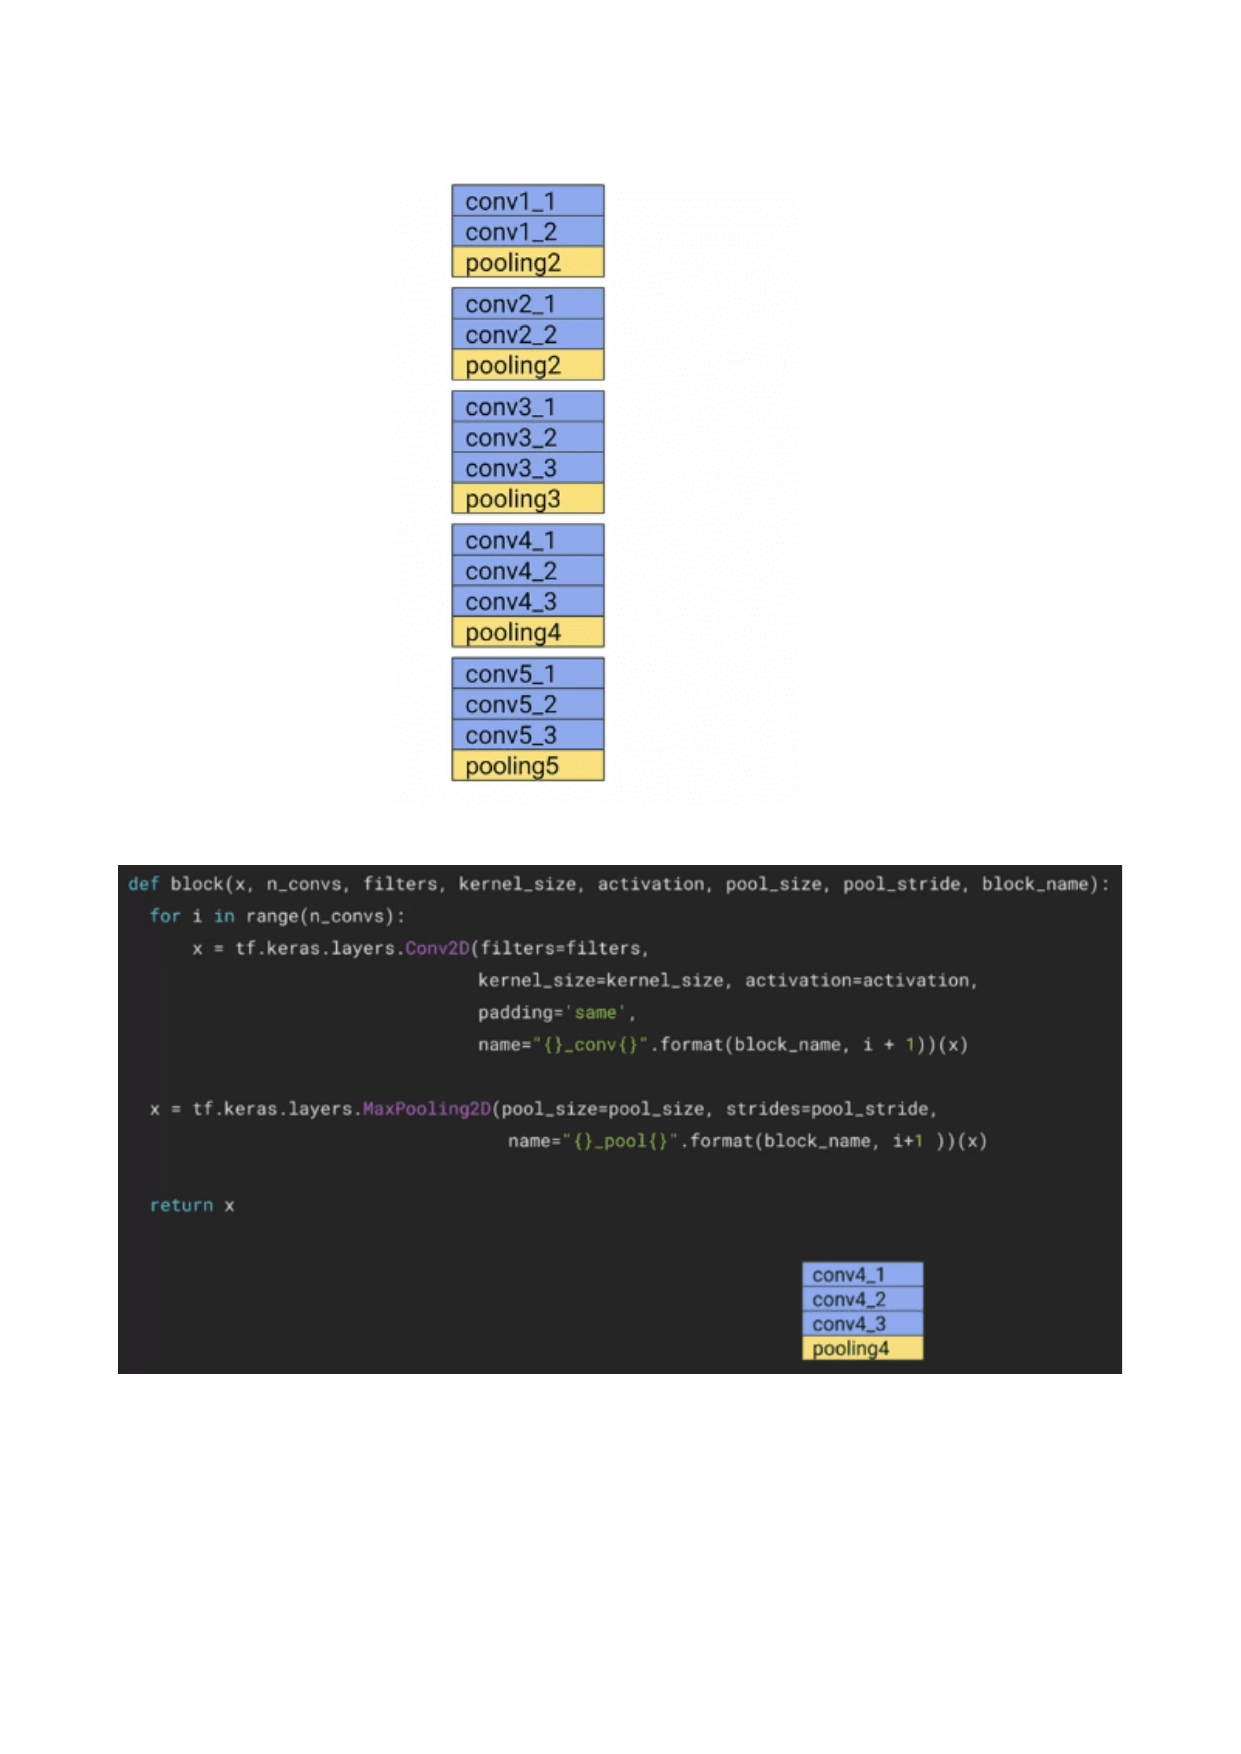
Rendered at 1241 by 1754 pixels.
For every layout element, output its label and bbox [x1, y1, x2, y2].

picture [389, 159, 804, 805]
picture [118, 865, 1123, 1374]
